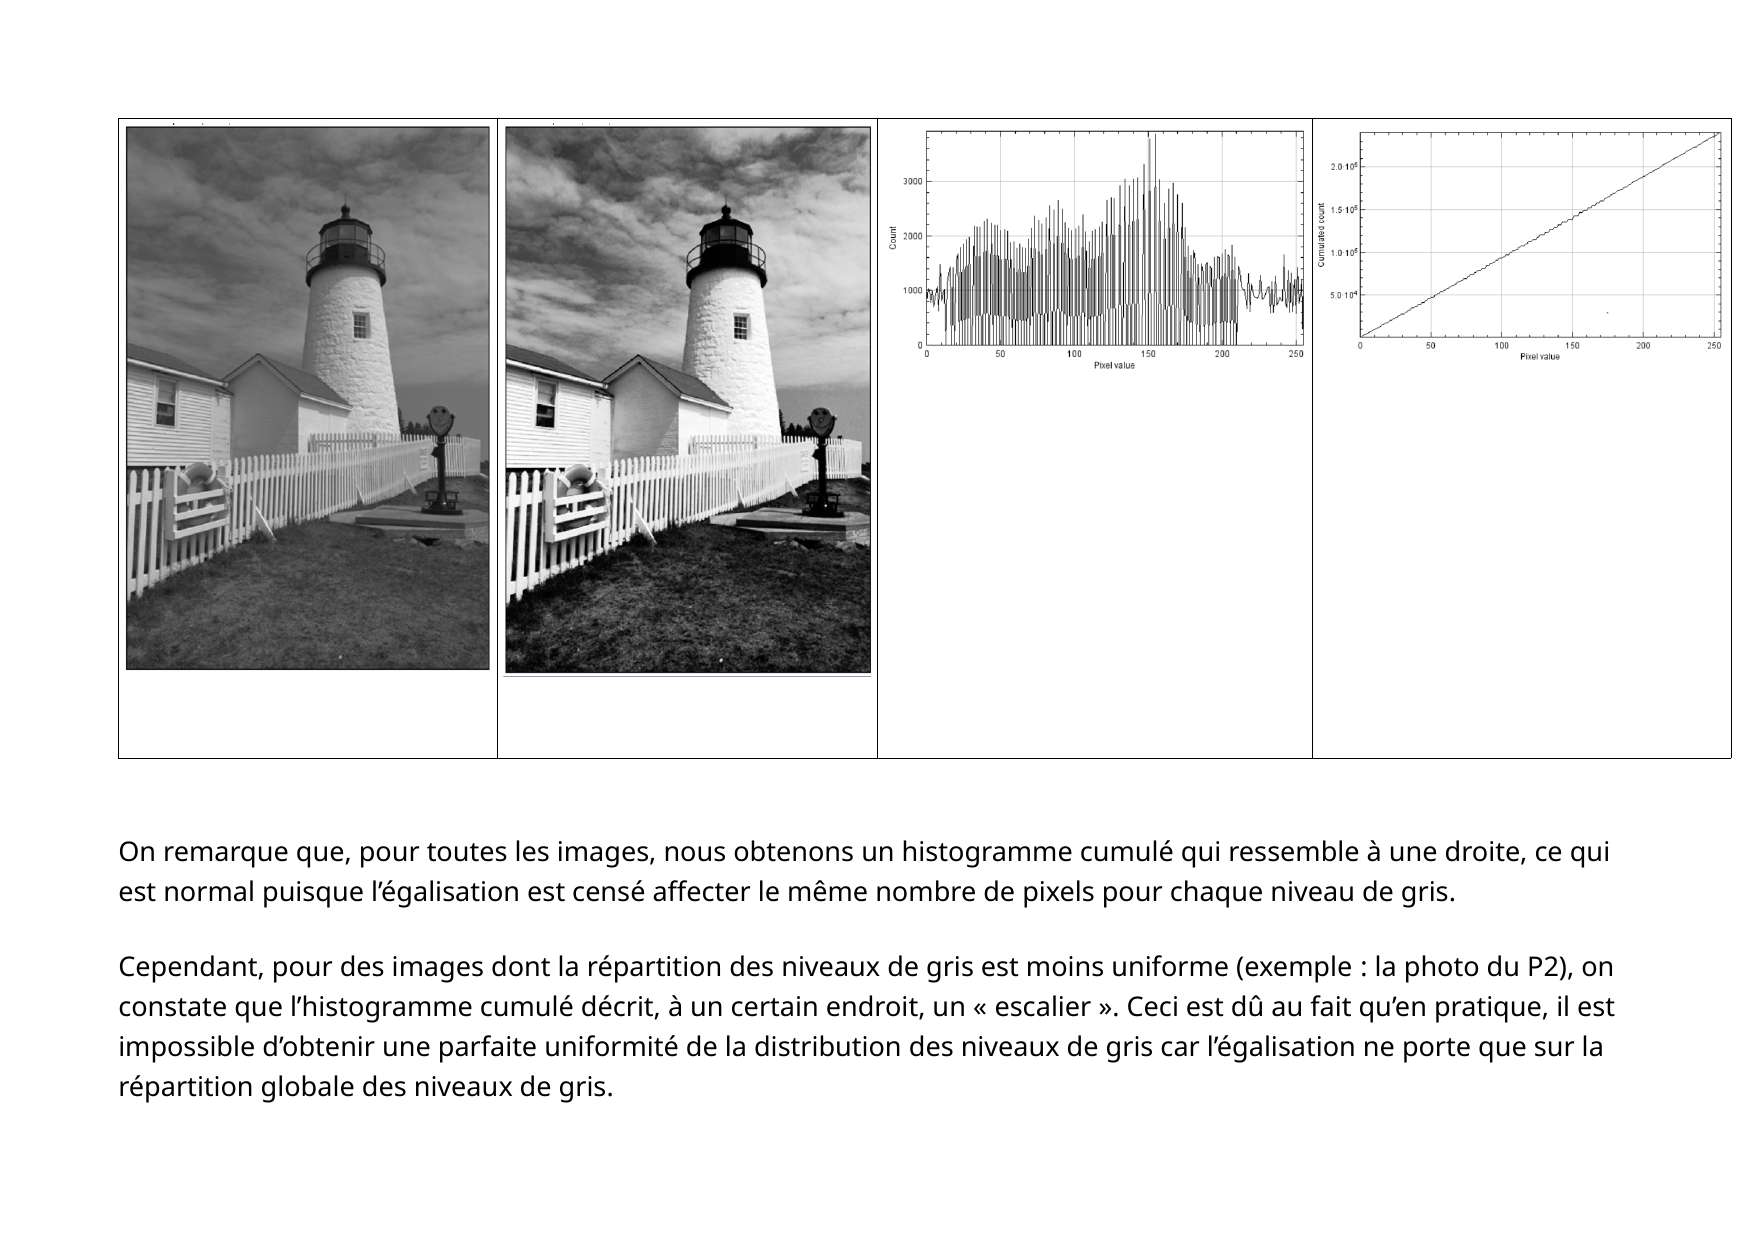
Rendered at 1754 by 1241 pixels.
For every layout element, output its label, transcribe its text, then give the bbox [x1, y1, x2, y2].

table_cell [119, 119, 497, 758]
table_cell [878, 119, 1312, 758]
picture [123, 123, 492, 673]
table_cell [498, 119, 877, 758]
picture [1317, 123, 1725, 362]
picture [503, 123, 872, 677]
text Cependant, pour des images dont la répartition des niveaux de gris est moins uniforme (exemple : la photo du P2), on constate que l’histogramme cumulé décrit, à un certain endroit, un « escalier ». Ceci est dû au fait qu’en pratique, il est impossible d’obtenir une parfaite uniformité de la distribution des niveaux de gris car l’égalisation ne porte que sur la répartition globale des niveaux de gris. [118, 948, 1636, 1104]
table_cell [1313, 119, 1731, 758]
picture [882, 123, 1307, 372]
text On remarque que, pour toutes les images, nous obtenons un histogramme cumulé qui ressemble à une droite, ce qui est normal puisque l’égalisation est censé affecter le même nombre de pixels pour chaque niveau de gris. [118, 833, 1636, 909]
